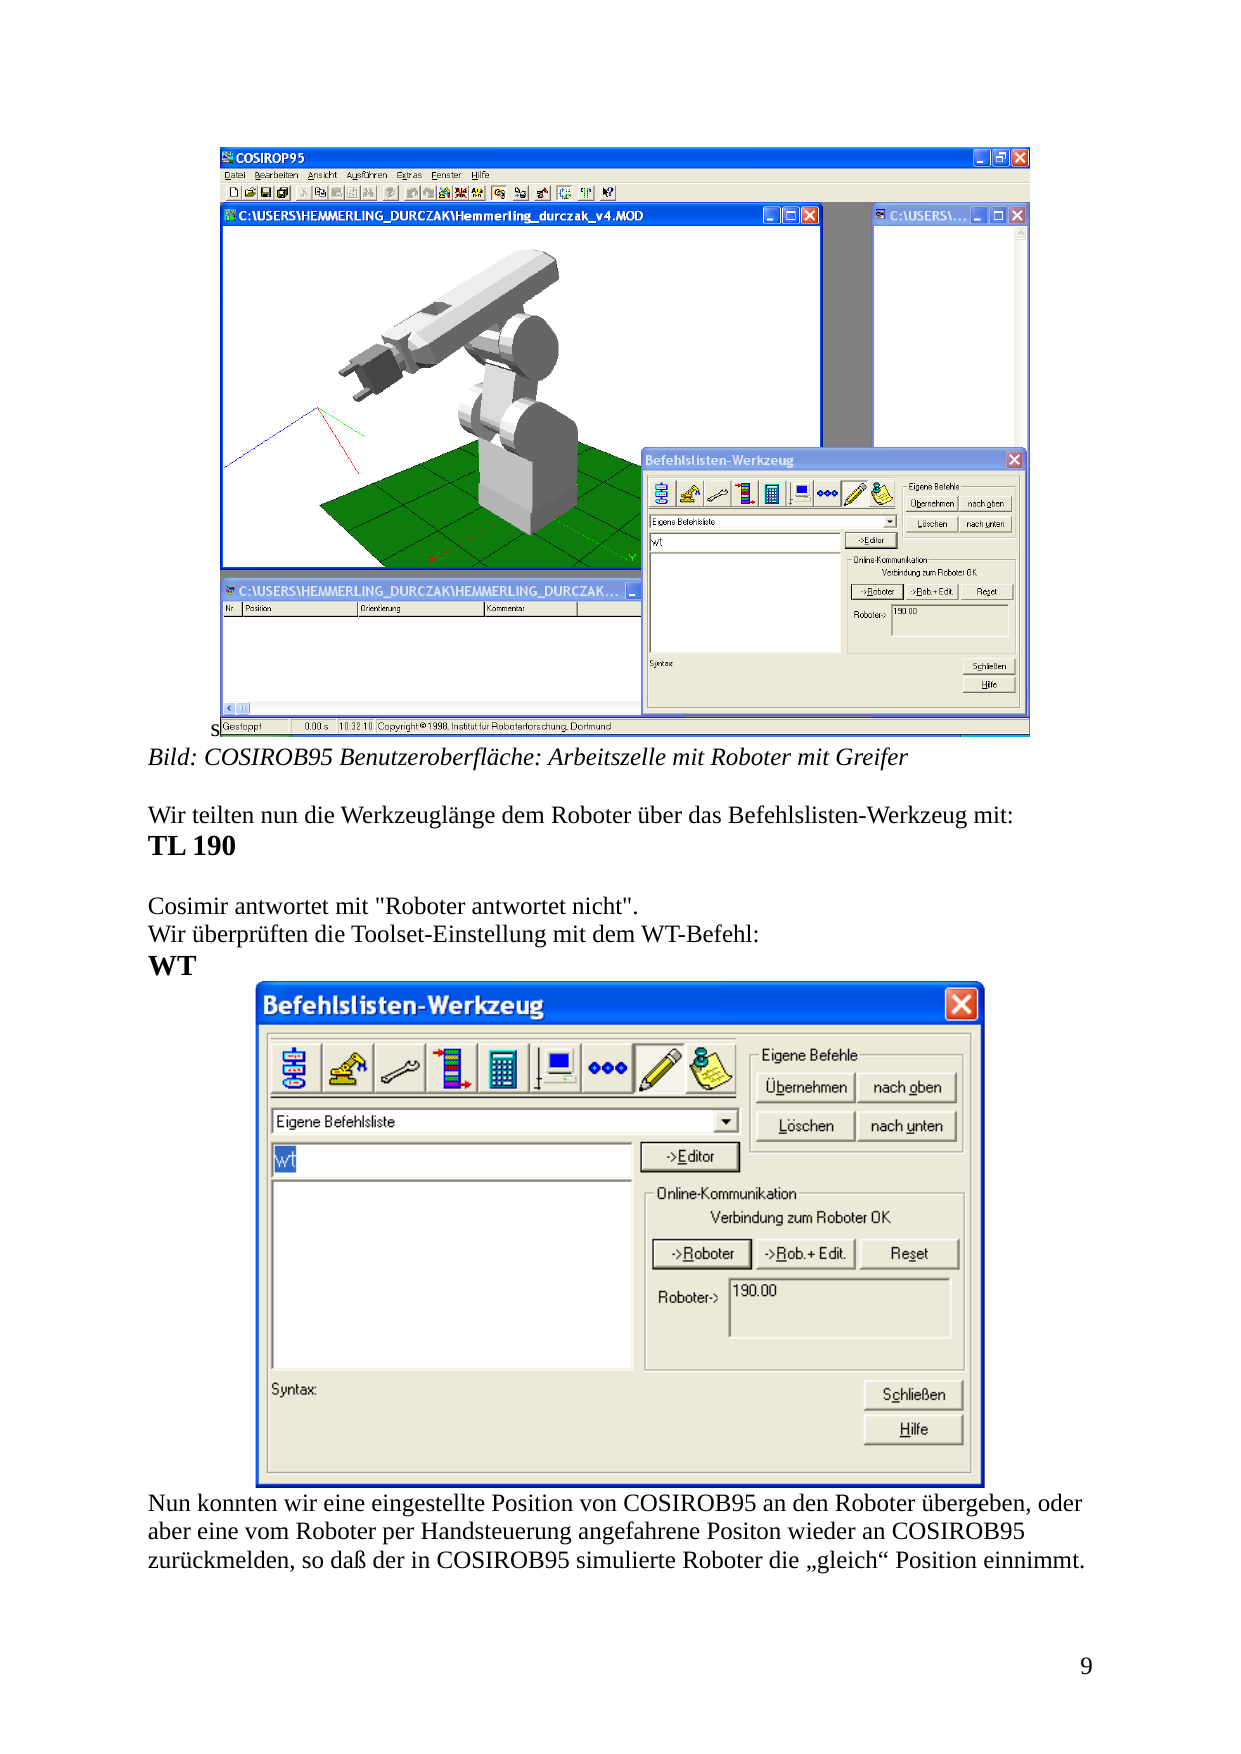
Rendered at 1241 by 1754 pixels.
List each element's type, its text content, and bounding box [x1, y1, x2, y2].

text TL 190 [148, 828, 1093, 862]
text Cosimir antwortet mit "Roboter antwortet nicht". [148, 891, 1093, 919]
text WT [148, 948, 1093, 982]
text Nun konnten wir eine eingestellte Position von COSIROB95 an den Roboter übergeben, oder aber eine vom Roboter per Handsteuerung angefahrene Positon wieder an COSIROB95 zurückmelden, so daß der in COSIROB95 simulierte Roboter die „gleich“ Position einnimmt. [148, 1488, 1093, 1574]
text s [148, 148, 1093, 742]
text Bild: COSIROB95 Benutzeroberfläche: Arbeitszelle mit Roboter mit Greifer [148, 742, 1093, 771]
picture [220, 147, 1030, 737]
text Wir teilten nun die Werkzeuglänge dem Roboter über das Befehlslisten-Werkzeug mit: [148, 800, 1093, 828]
text Wir überprüften die Toolset-Einstellung mit dem WT-Befehl: [148, 919, 1093, 948]
picture [255, 981, 985, 1488]
